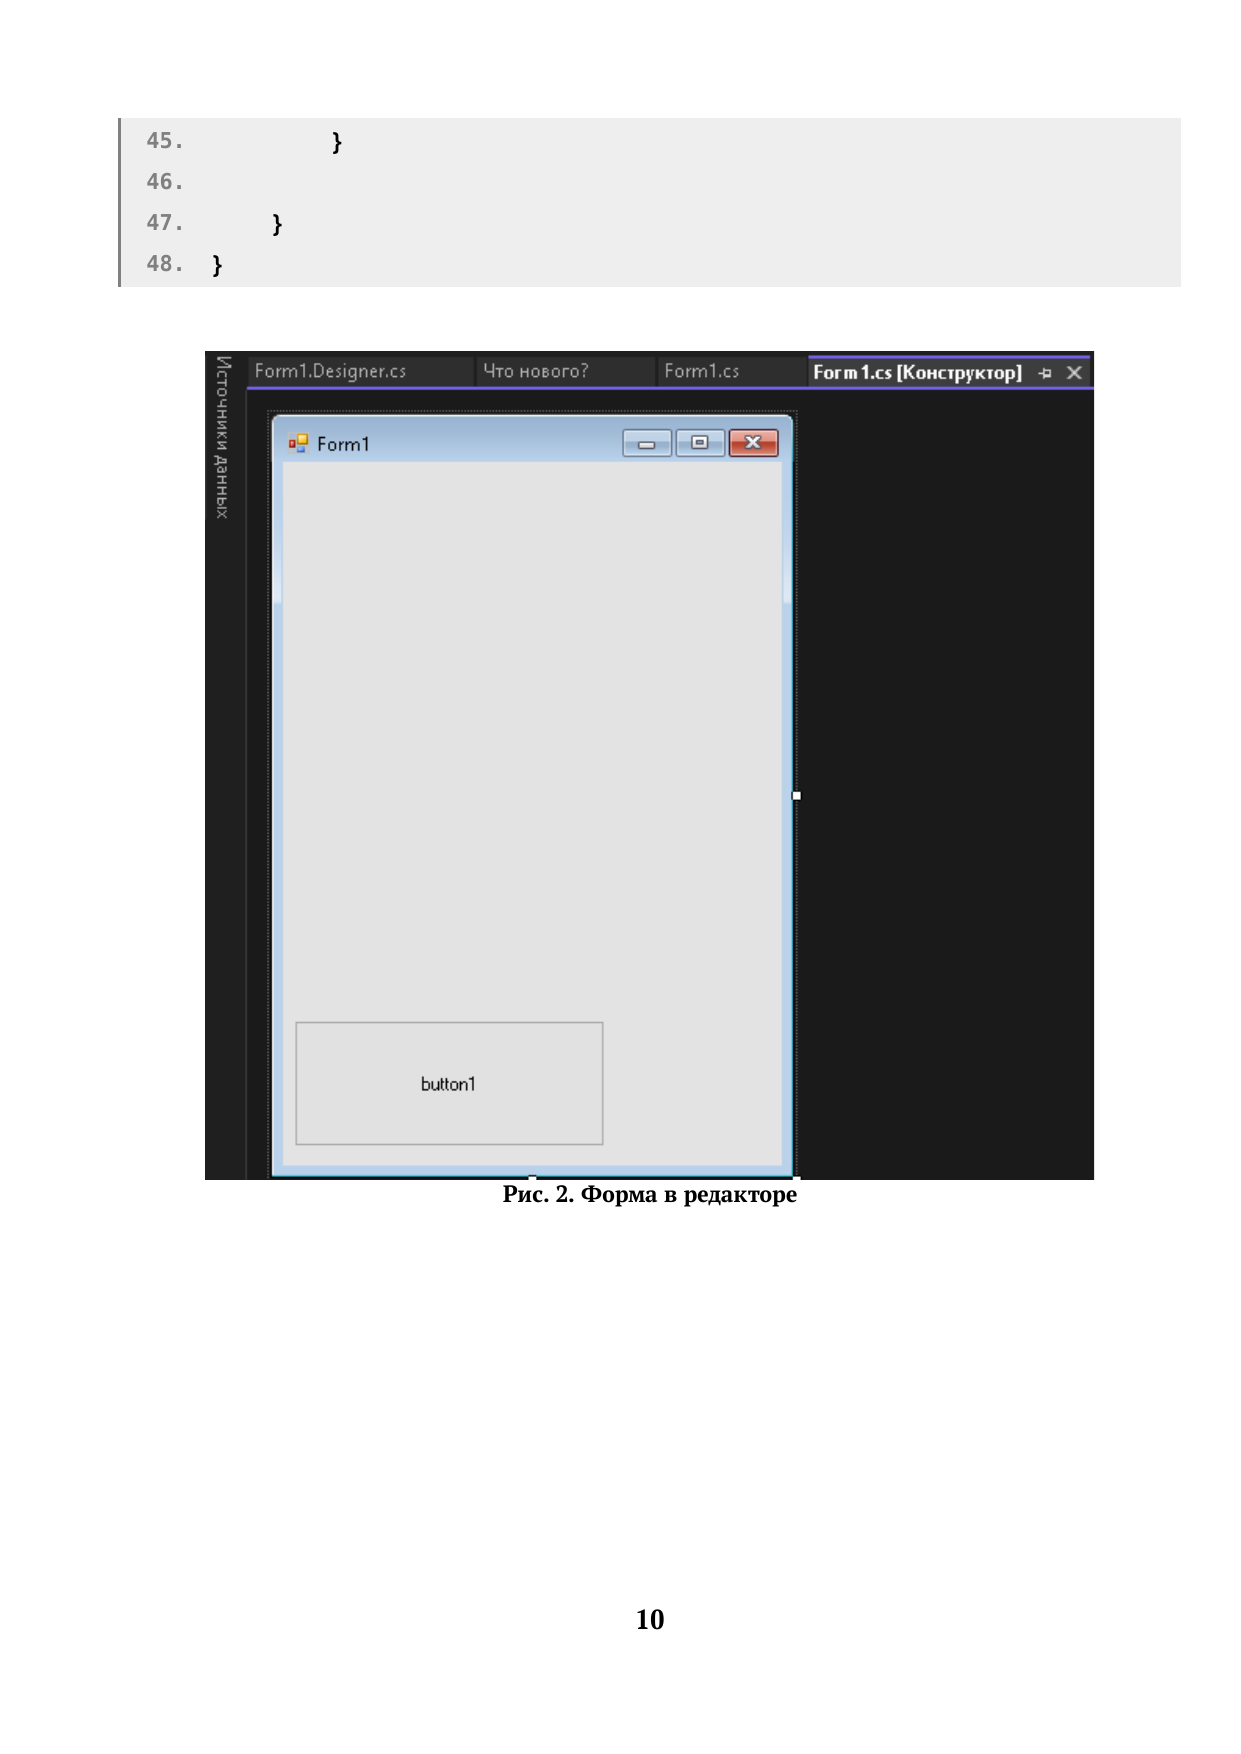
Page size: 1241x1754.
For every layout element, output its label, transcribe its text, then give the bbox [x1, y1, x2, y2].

picture [205, 351, 1095, 1180]
list } [121, 118, 1181, 158]
list } [121, 200, 1181, 240]
list } [121, 241, 1181, 287]
text Рис. 2. Форма в редакторе [205, 1180, 1094, 1208]
